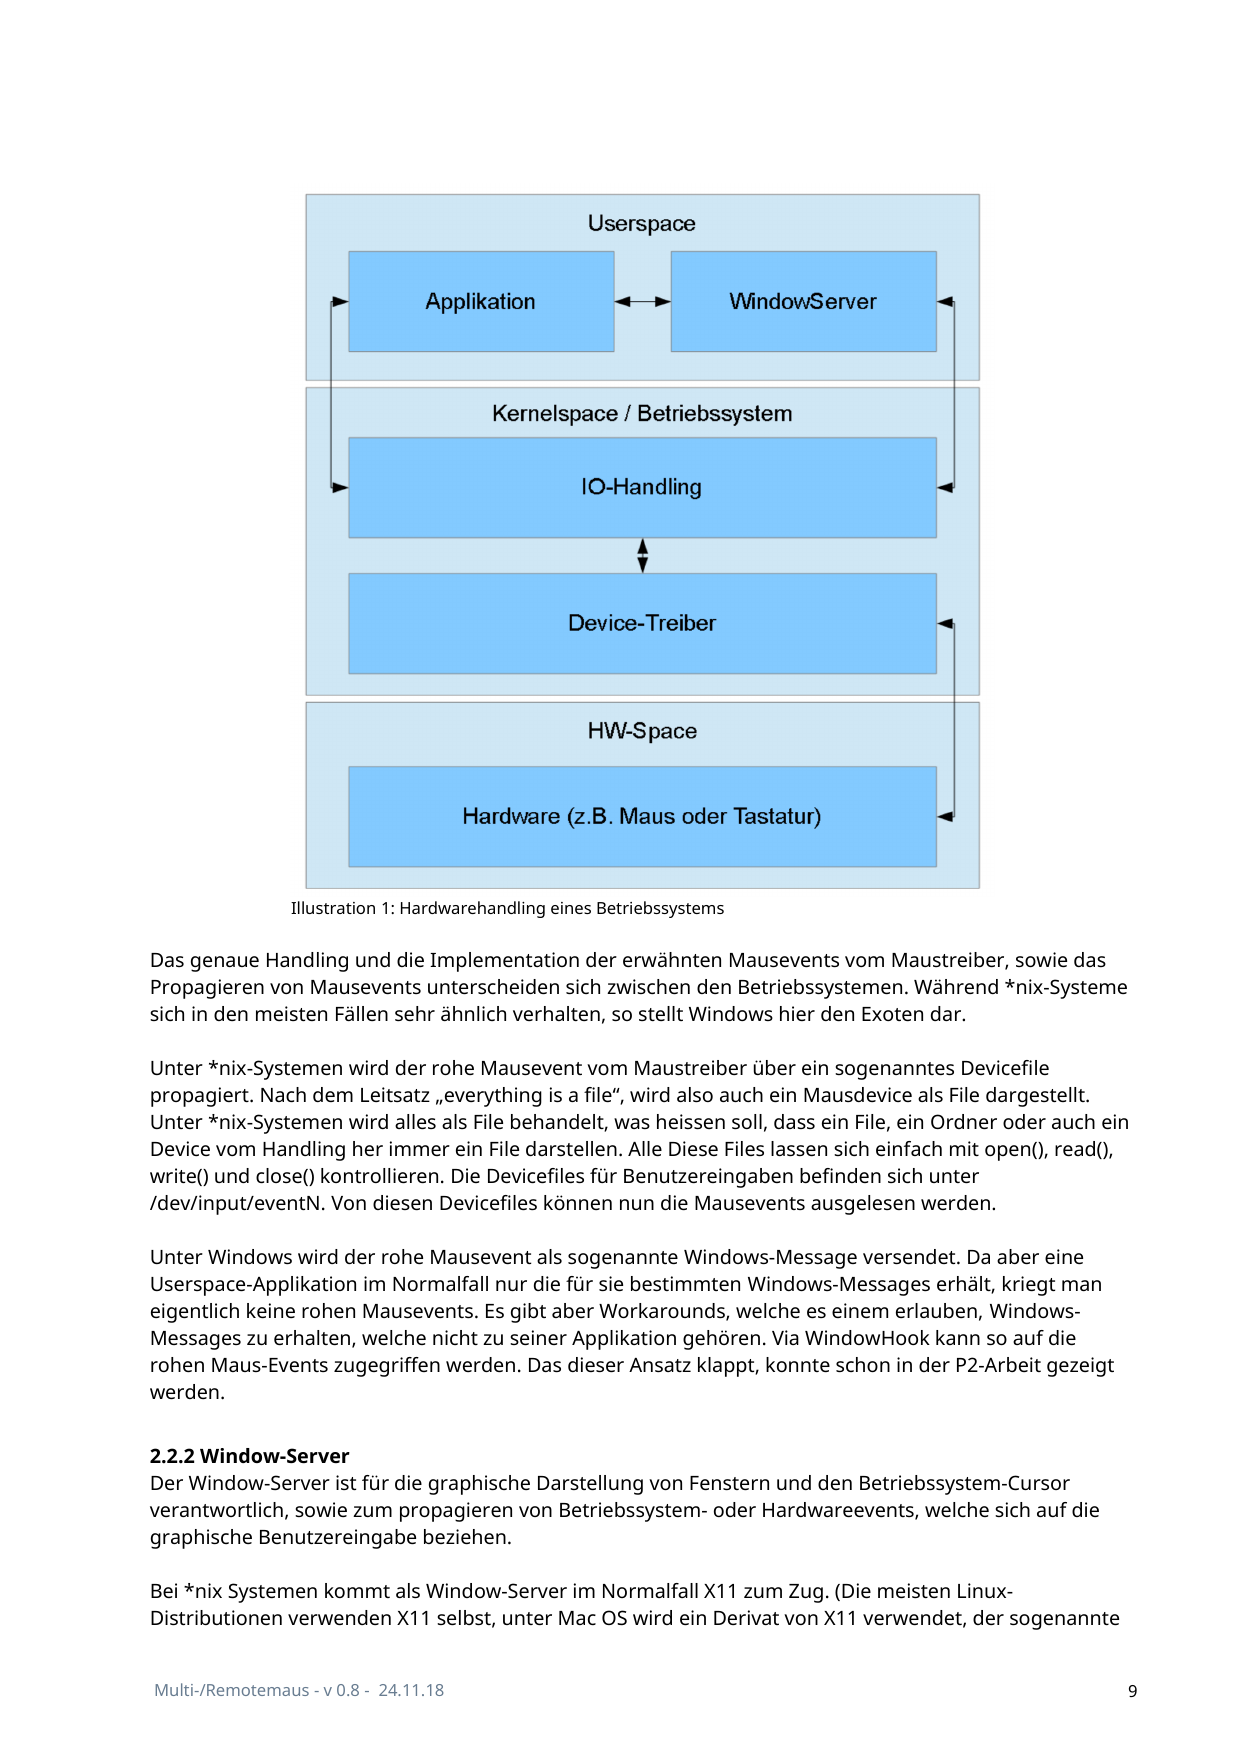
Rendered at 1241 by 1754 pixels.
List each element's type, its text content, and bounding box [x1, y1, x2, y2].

text Bei *nix Systemen kommt als Window-Server im Normalfall X11 zum Zug. (Die meisten Linux-Distributionen verwenden X11 selbst, unter Mac OS wird ein Derivat von X11 verwendet, der sogenannte [149, 1577, 1136, 1631]
text Illustration 1: Hardwarehandling eines Betriebssystems [291, 897, 994, 919]
subtitle Window-Server [149, 1442, 1136, 1469]
text Das genaue Handling und die Implementation der erwähnten Mausevents vom Maustreiber, sowie das Propagieren von Mausevents unterscheiden sich zwischen den Betriebssystemen. Während *nix-Systeme sich in den meisten Fällen sehr ähnlich verhalten, so stellt Windows hier den Exoten dar. [149, 946, 1136, 1027]
picture [290, 183, 995, 897]
text Unter Windows wird der rohe Mausevent als sogenannte Windows-Message versendet. Da aber eine Userspace-Applikation im Normalfall nur die für sie bestimmten Windows-Messages erhält, kriegt man eigentlich keine rohen Mausevents. Es gibt aber Workarounds, welche es einem erlauben, Windows-Messages zu erhalten, welche nicht zu seiner Applikation gehören. Via WindowHook kann so auf die rohen Maus-Events zugegriffen werden. Das dieser Ansatz klappt, konnte schon in der P2-Arbeit gezeigt werden. [149, 1243, 1136, 1405]
text Der Window-Server ist für die graphische Darstellung von Fenstern und den Betriebssystem-Cursor verantwortlich, sowie zum propagieren von Betriebssystem- oder Hardwareevents, welche sich auf die graphische Benutzereingabe beziehen. [149, 1469, 1136, 1550]
text Unter *nix-Systemen wird der rohe Mausevent vom Maustreiber über ein sogenanntes Devicefile propagiert. Nach dem Leitsatz „everything is a file“, wird also auch ein Mausdevice als File dargestellt. Unter *nix-Systemen wird alles als File behandelt, was heissen soll, dass ein File, ein Ordner oder auch ein Device vom Handling her immer ein File darstellen. Alle Diese Files lassen sich einfach mit open(), read(), write() und close() kontrollieren. Die Devicefiles für Benutzereingaben befinden sich unter /dev/input/eventN. Von diesen Devicefiles können nun die Mausevents ausgelesen werden. [149, 1054, 1136, 1216]
